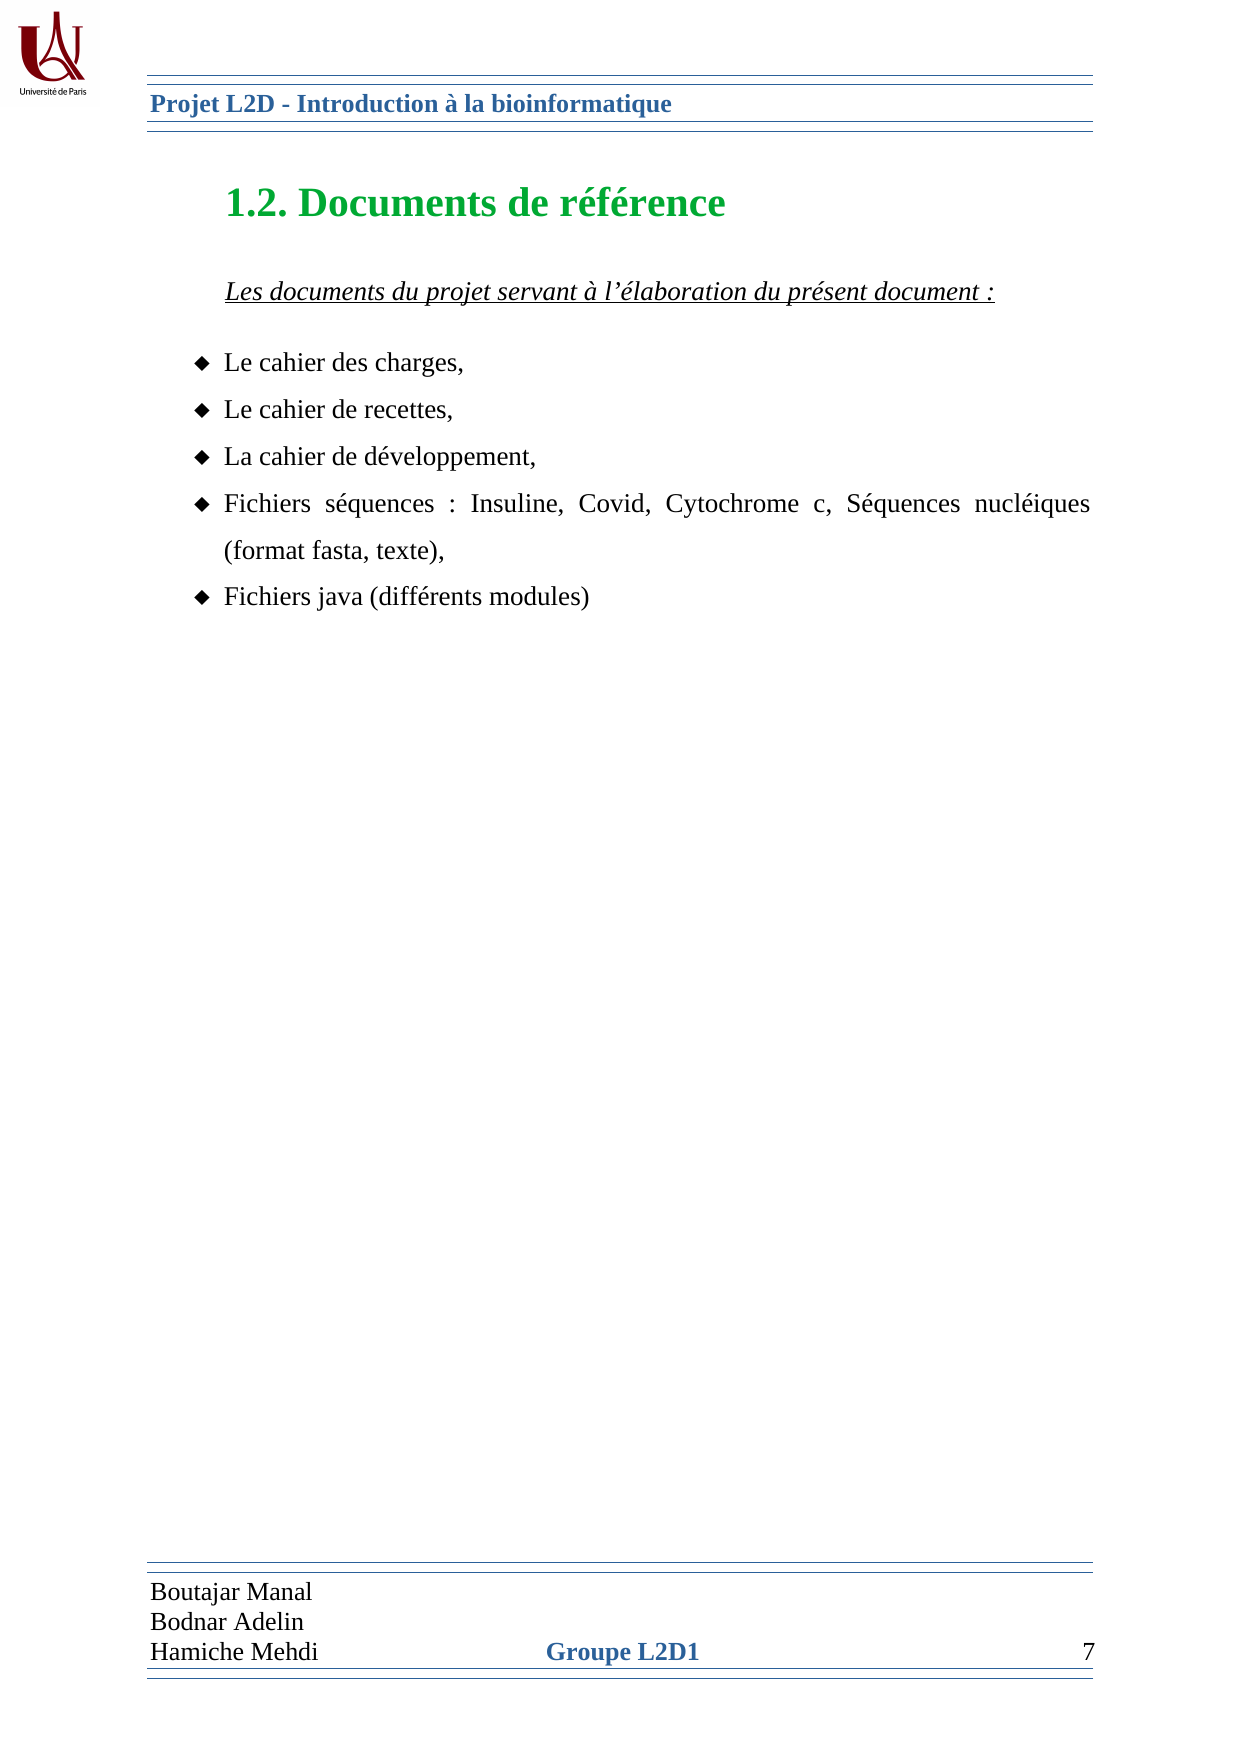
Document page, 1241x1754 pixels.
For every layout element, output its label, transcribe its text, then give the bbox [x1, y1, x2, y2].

list Le cahier de recettes, [194, 393, 1090, 424]
subtitle 1.2. Documents de référence [150, 178, 1090, 226]
list La cahier de développement, [194, 440, 1090, 471]
list Fichiers java (différents modules) [194, 580, 1090, 612]
list Le cahier des charges, [194, 346, 1090, 378]
list Fichiers séquences : Insuline, Covid, Cytochrome c, Séquences nucléiques (format fasta, texte), [194, 487, 1090, 565]
text Les documents du projet servant à l’élaboration du présent document : [150, 275, 1090, 306]
picture [0, 0, 101, 107]
